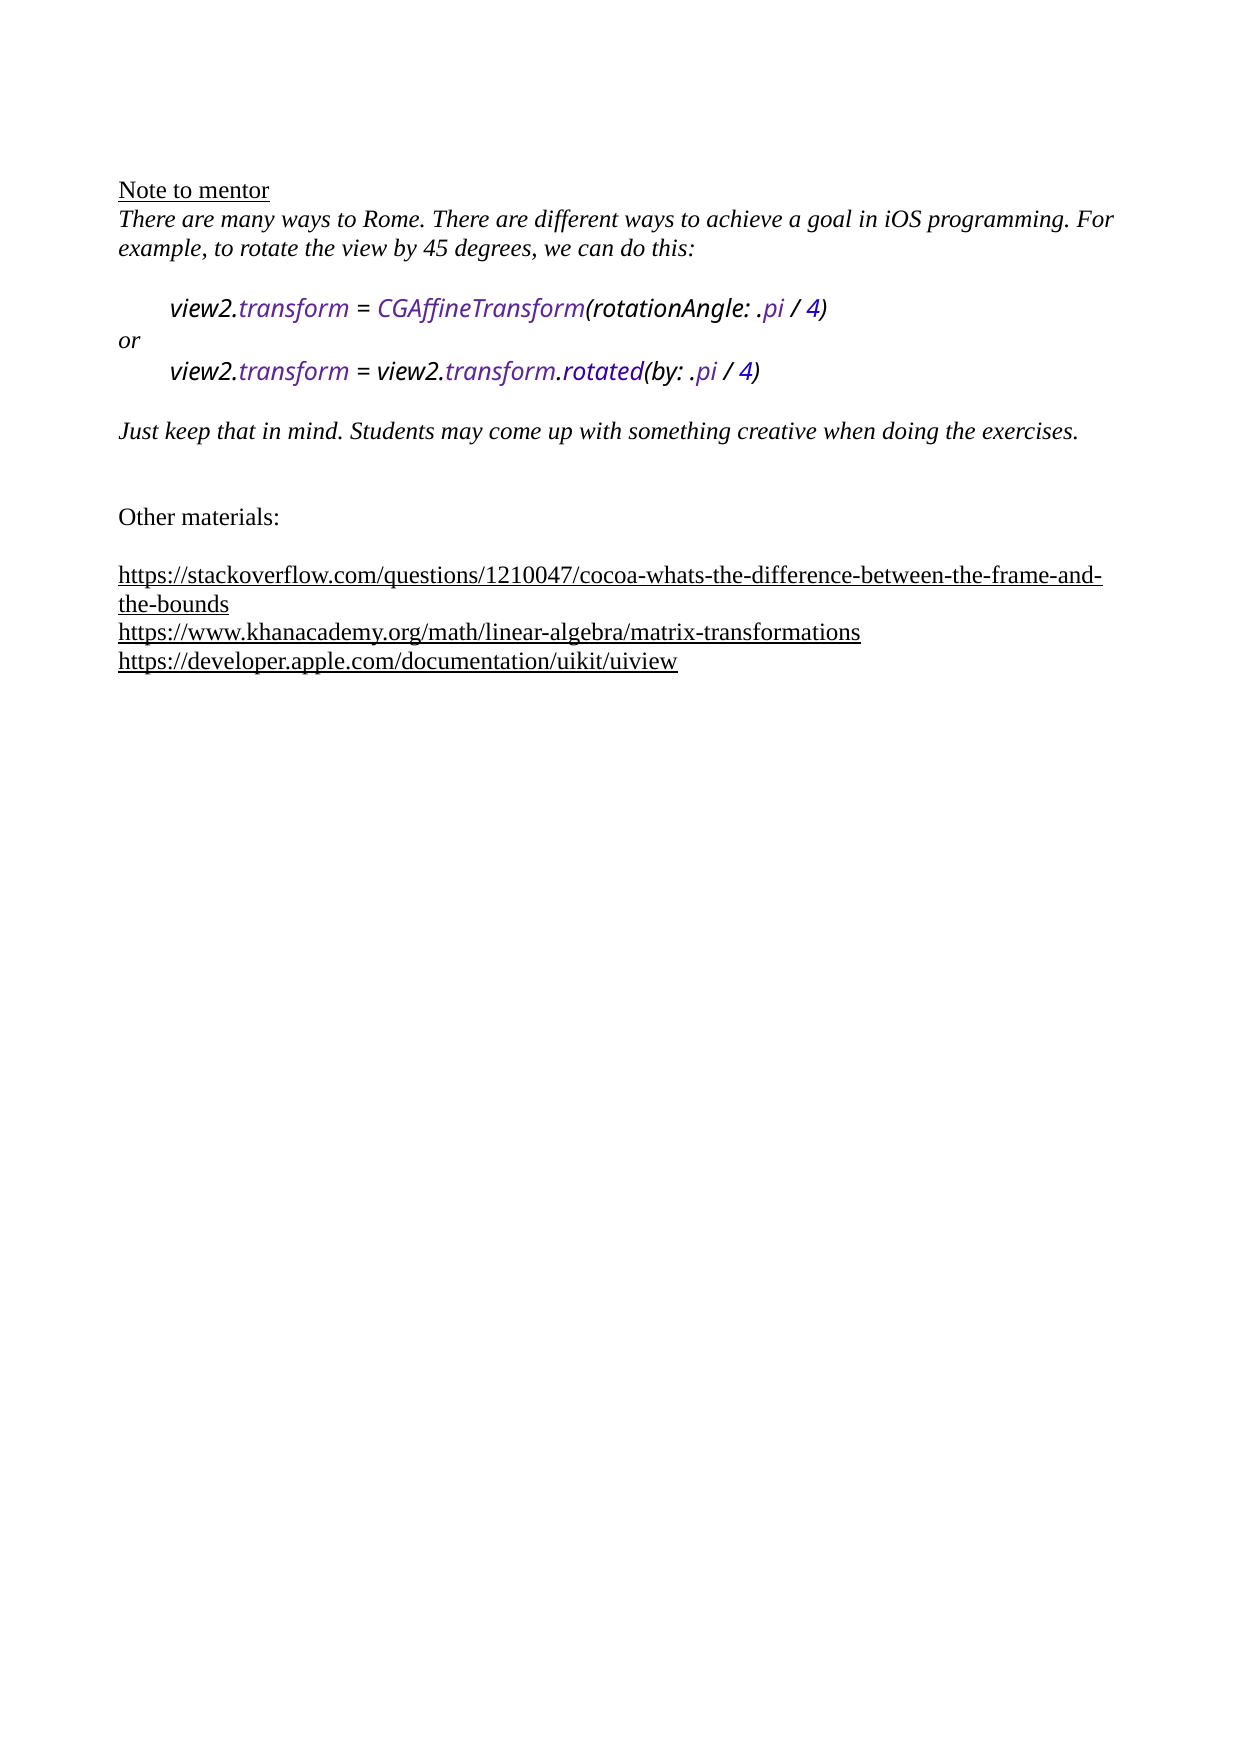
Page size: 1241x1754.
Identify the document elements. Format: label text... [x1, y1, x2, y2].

text Other materials: [118, 502, 1122, 531]
text view2.transform = view2.transform.rotated(by: .pi / 4) [118, 353, 1122, 387]
text https://www.khanacademy.org/math/linear-algebra/matrix-transformations [118, 617, 1122, 646]
text Note to mentor [118, 176, 1122, 204]
text view2.transform = CGAffineTransform(rotationAngle: .pi / 4) [118, 291, 1122, 325]
text There are many ways to Rome. There are different ways to achieve a goal in iOS programming. For example, to rotate the view by 45 degrees, we can do this: [118, 204, 1122, 262]
text https://developer.apple.com/documentation/uikit/uiview [118, 646, 1122, 675]
text Just keep that in mind. Students may come up with something creative when doing the exercises. [118, 416, 1122, 445]
text or [118, 325, 1122, 353]
text https://stackoverflow.com/questions/1210047/cocoa-whats-the-difference-between-the-frame-and-the-bounds [118, 560, 1122, 617]
